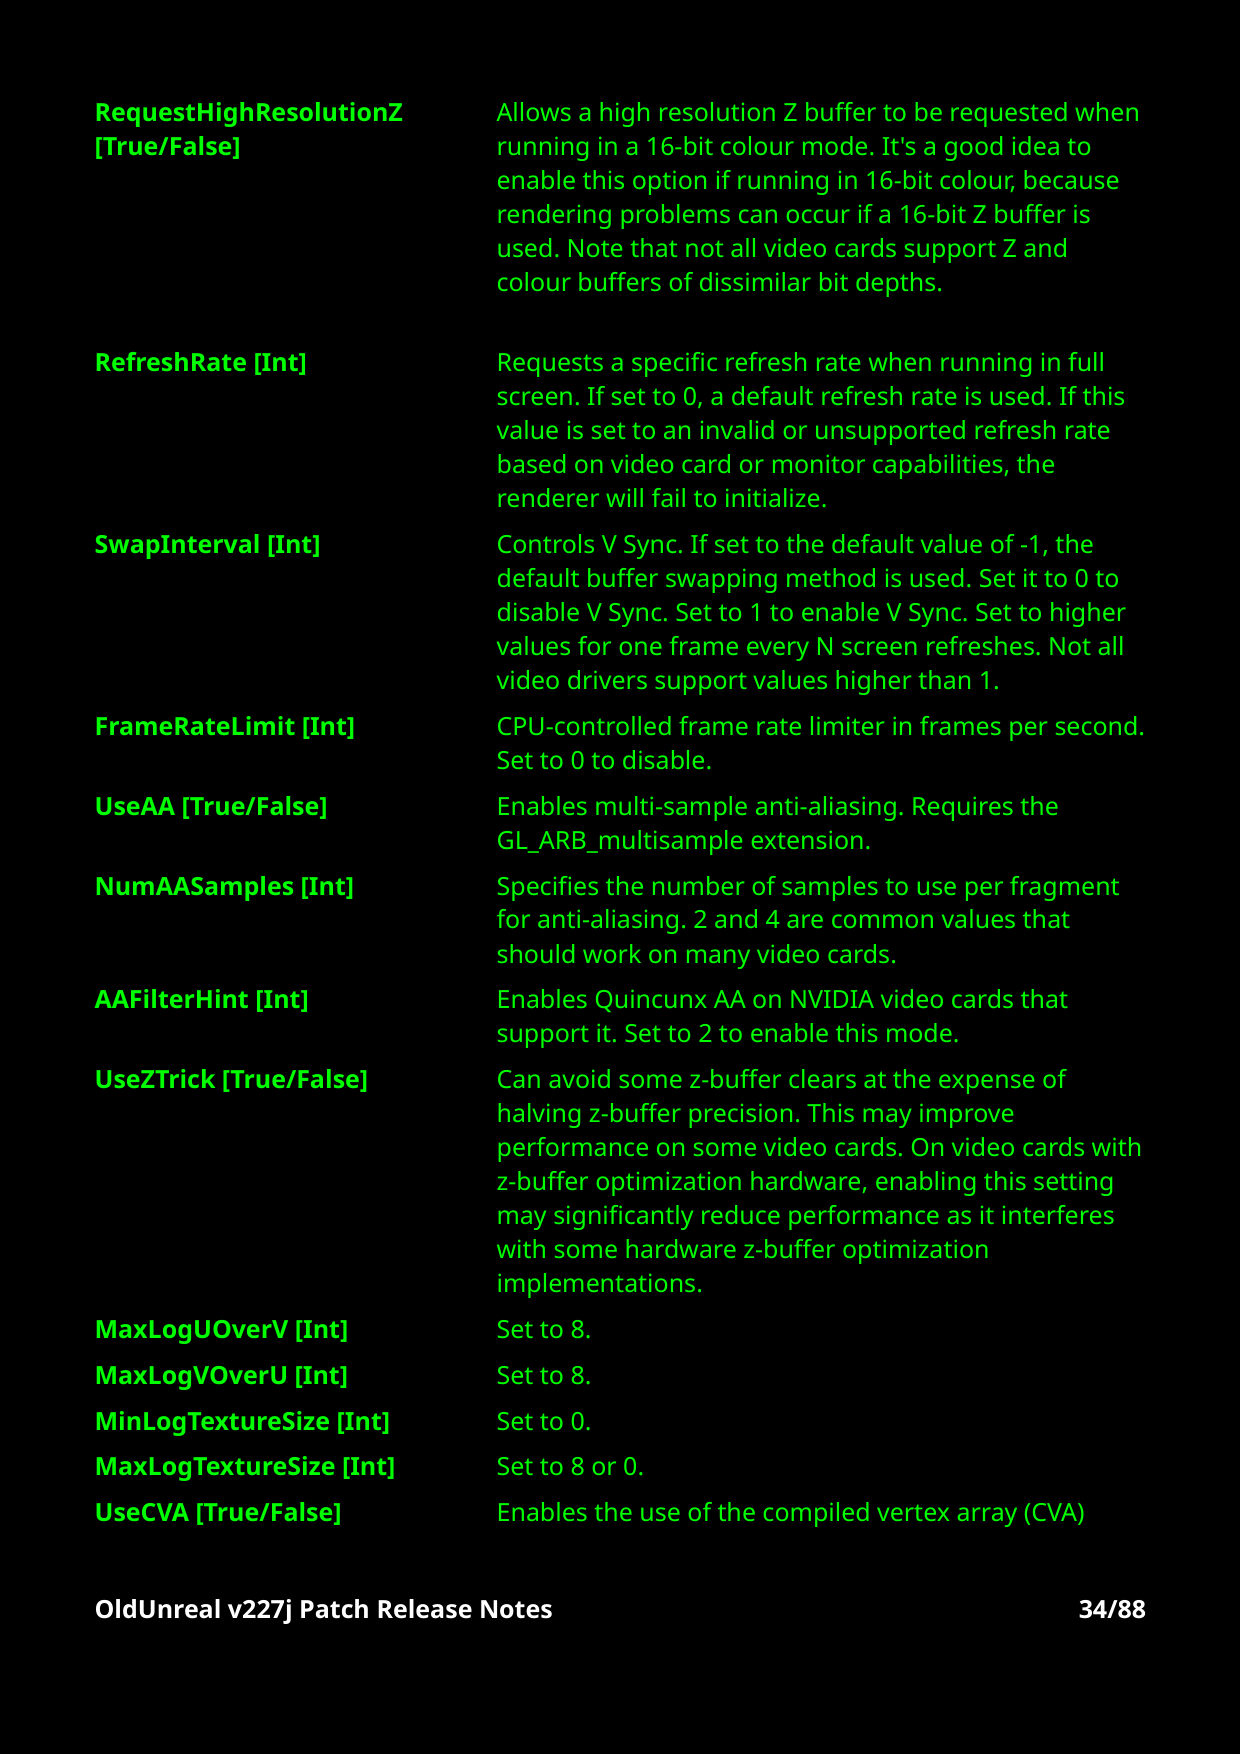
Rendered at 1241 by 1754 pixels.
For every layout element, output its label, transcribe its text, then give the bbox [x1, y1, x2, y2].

table_cell Set to 8 or 0. [492, 1444, 1152, 1489]
table_cell UseCVA [True/False] [89, 1490, 491, 1534]
table_cell UseZTrick [True/False] [89, 1057, 491, 1306]
table_cell Requests a specific refresh rate when running in full screen. If set to 0, a default refresh rate is used. If this value is set to an invalid or unsupported refresh rate based on video card or monitor capabilities, the renderer will fail to initialize. [492, 340, 1152, 521]
table_cell UseAA [True/False] [89, 784, 491, 862]
table_cell MaxLogUOverV [Int] [89, 1307, 491, 1352]
table_cell FrameRateLimit [Int] [89, 704, 491, 782]
table_cell MaxLogVOverU [Int] [89, 1353, 491, 1397]
table_cell Specifies the number of samples to use per fragment for anti-aliasing. 2 and 4 are common values that should work on many video cards. [492, 863, 1152, 976]
table_cell Allows a high resolution Z buffer to be requested when running in a 16-bit colour mode. It's a good idea to enable this option if running in 16-bit colour, because rendering problems can occur if a 16-bit Z buffer is used. Note that not all video cards support Z and colour buffers of dissimilar bit depths. [492, 90, 1152, 339]
table_cell Set to 0. [492, 1399, 1152, 1443]
table_cell CPU-controlled frame rate limiter in frames per second. Set to 0 to disable. [492, 704, 1152, 782]
table_cell RequestHighResolutionZ [True/False] [89, 90, 491, 339]
table_cell Enables multi-sample anti-aliasing. Requires the GL_ARB_multisample extension. [492, 784, 1152, 862]
table_cell Enables Quincunx AA on NVIDIA video cards that support it. Set to 2 to enable this mode. [492, 977, 1152, 1056]
table_cell AAFilterHint [Int] [89, 977, 491, 1056]
table_cell Controls V Sync. If set to the default value of -1, the default buffer swapping method is used. Set it to 0 to disable V Sync. Set to 1 to enable V Sync. Set to higher values for one frame every N screen refreshes. Not all video drivers support values higher than 1. [492, 522, 1152, 703]
table_cell Enables the use of the compiled vertex array (CVA) [492, 1490, 1152, 1534]
table_cell MaxLogTextureSize [Int] [89, 1444, 491, 1489]
table_cell MinLogTextureSize [Int] [89, 1399, 491, 1443]
table_cell Set to 8. [492, 1307, 1152, 1352]
table_cell SwapInterval [Int] [89, 522, 491, 703]
table_cell Set to 8. [492, 1353, 1152, 1397]
table_cell Can avoid some z-buffer clears at the expense of halving z-buffer precision. This may improve performance on some video cards. On video cards with z-buffer optimization hardware, enabling this setting may significantly reduce performance as it interferes with some hardware z-buffer optimization implementations. [492, 1057, 1152, 1306]
table_cell RefreshRate [Int] [89, 340, 491, 521]
table_cell NumAASamples [Int] [89, 863, 491, 976]
